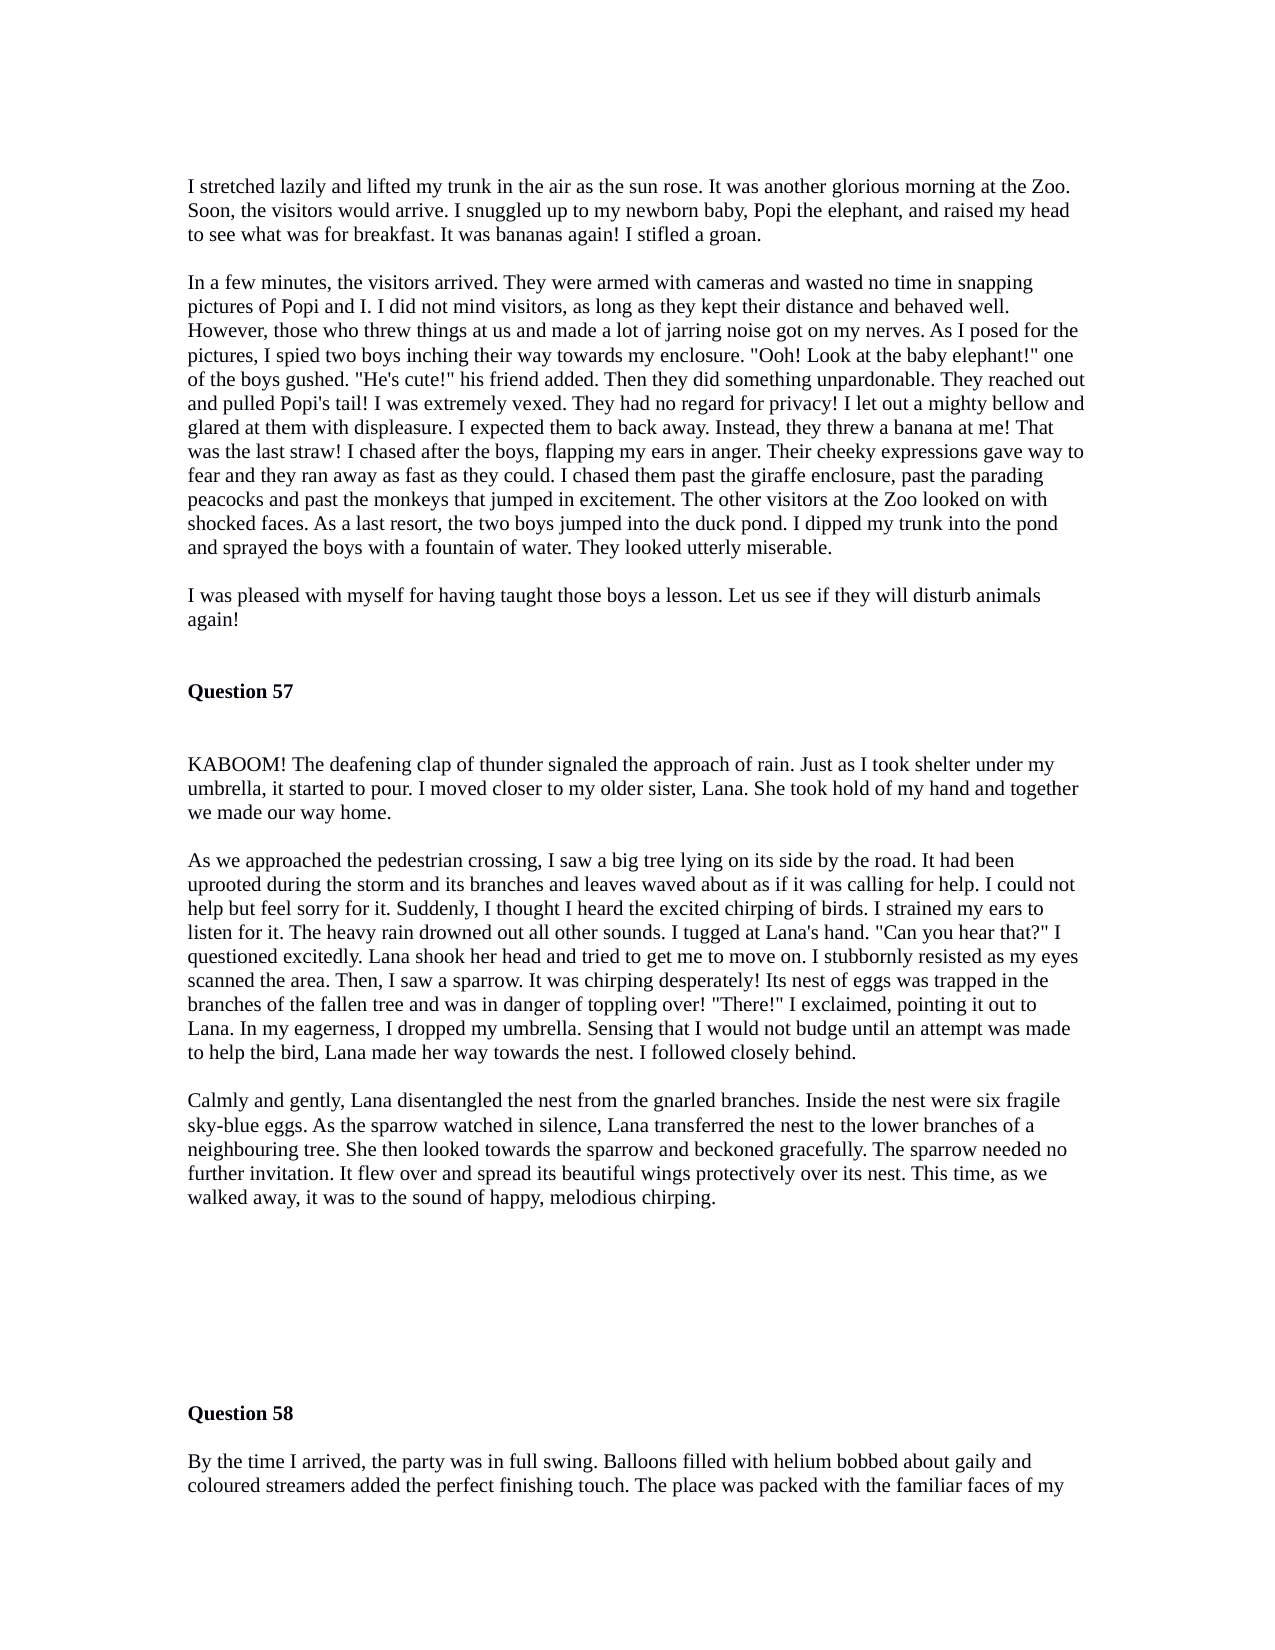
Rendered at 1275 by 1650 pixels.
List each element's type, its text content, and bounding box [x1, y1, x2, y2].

text Calmly and gently, Lana disentangled the nest from the gnarled branches. Inside the nest were six fragile sky-blue eggs. As the sparrow watched in silence, Lana transferred the nest to the lower branches of a neighbouring tree. She then looked towards the sparrow and beckoned gracefully. The sparrow needed no further invitation. It flew over and spread its beautiful wings protectively over its nest. This time, as we walked away, it was to the sound of happy, melodious chirping. [187, 1088, 1087, 1209]
text I stretched lazily and lifted my trunk in the air as the sun rose. It was another glorious morning at the Zoo. Soon, the visitors would arrive. I snuggled up to my newborn baby, Popi the elephant, and raised my head to see what was for breakfast. It was bananas again! I stifled a groan. [187, 174, 1087, 246]
text By the time I arrived, the party was in full swing. Balloons filled with helium bobbed about gaily and coloured streamers added the perfect finishing touch. The place was packed with the familiar faces of my [187, 1449, 1087, 1497]
text In a few minutes, the visitors arrived. They were armed with cameras and wasted no time in snapping pictures of Popi and I. I did not mind visitors, as long as they kept their distance and behaved well. However, those who threw things at us and made a lot of jarring noise got on my nerves. As I posed for the pictures, I spied two boys inching their way towards my enclosure. "Ooh! Look at the baby elephant!" one of the boys gushed. "He's cute!" his friend added. Then they did something unpardonable. They reached out and pulled Popi's tail! I was extremely vexed. They had no regard for privacy! I let out a mighty bellow and glared at them with displeasure. I expected them to back away. Instead, they threw a banana at me! That was the last straw! I chased after the boys, flapping my ears in anger. Their cheeky expressions gave way to fear and they ran away as fast as they could. I chased them past the giraffe enclosure, past the parading peacocks and past the monkeys that jumped in excitement. The other visitors at the Zoo looked on with shocked faces. As a last resort, the two boys jumped into the duck pond. I dipped my trunk into the pond and sprayed the boys with a fountain of water. They looked utterly miserable. [187, 270, 1087, 559]
text Question 57 [187, 679, 1087, 703]
text As we approached the pedestrian crossing, I saw a big tree lying on its side by the road. It had been uprooted during the storm and its branches and leaves waved about as if it was calling for help. I could not help but feel sorry for it. Suddenly, I thought I heard the excited chirping of birds. I strained my ears to listen for it. The heavy rain drowned out all other sounds. I tugged at Lana's hand. "Can you hear that?" I questioned excitedly. Lana shook her head and tried to get me to move on. I stubbornly resisted as my eyes scanned the area. Then, I saw a sparrow. It was chirping desperately! Its nest of eggs was trapped in the branches of the fallen tree and was in danger of toppling over! "There!" I exclaimed, pointing it out to Lana. In my eagerness, I dropped my umbrella. Sensing that I would not budge until an attempt was made to help the bird, Lana made her way towards the nest. I followed closely behind. [187, 848, 1087, 1064]
text Question 58 [187, 1401, 1087, 1425]
text I was pleased with myself for having taught those boys a lesson. Let us see if they will disturb animals again! [187, 583, 1087, 631]
text KABOOM! The deafening clap of thunder signaled the approach of rain. Just as I took shelter under my umbrella, it started to pour. I moved closer to my older sister, Lana. She took hold of my hand and together we made our way home. [187, 752, 1087, 824]
